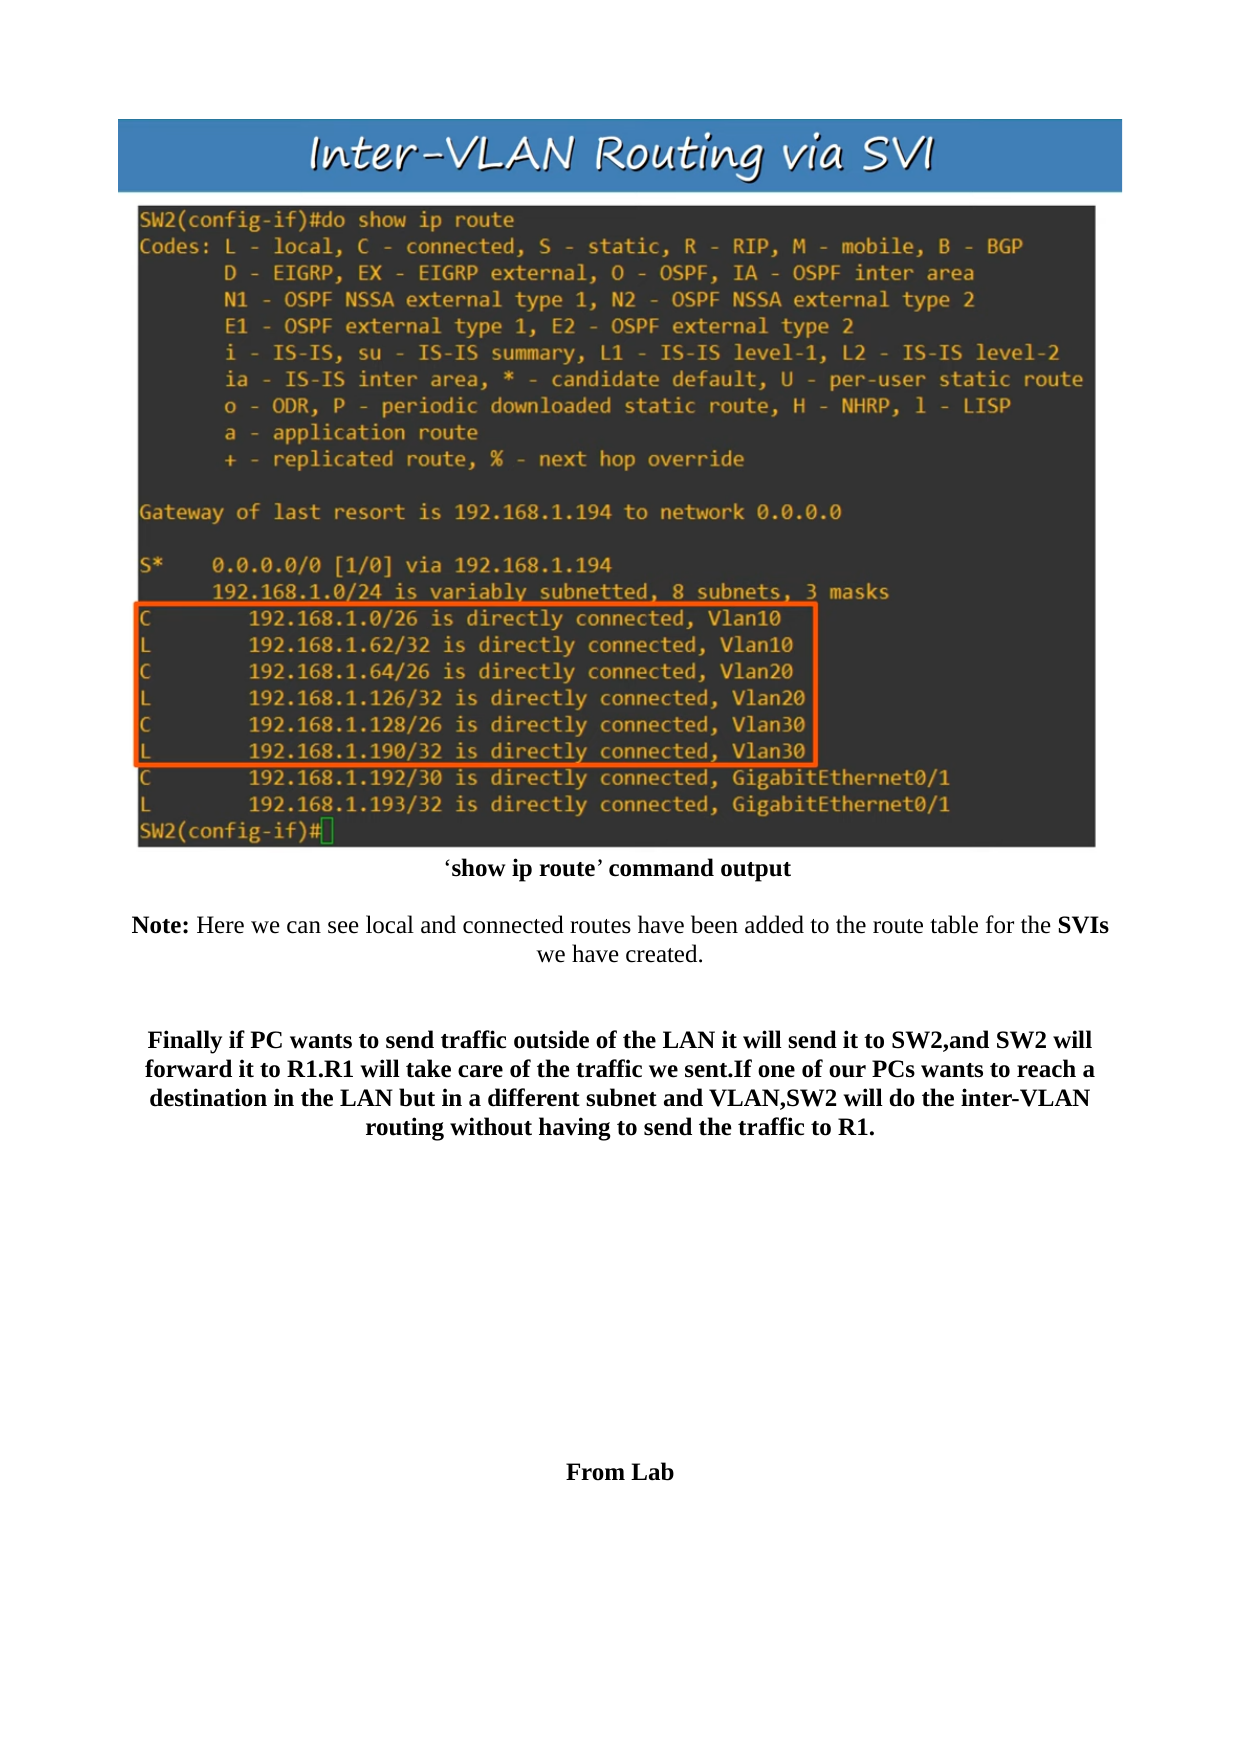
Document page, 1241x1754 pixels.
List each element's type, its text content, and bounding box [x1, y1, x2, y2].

text ‘show ip route’ command output [118, 853, 1122, 882]
text Note: Here we can see local and connected routes have been added to the route table for the SVIs we have created. [118, 911, 1122, 968]
text Finally if PC wants to send traffic outside of the LAN it will send it to SW2,and SW2 will forward it to R1.R1 will take care of the traffic we sent.If one of our PCs wants to reach a destination in the LAN but in a different subnet and VLAN,SW2 will do the inter-VLAN routing without having to send the traffic to R1. [118, 1026, 1122, 1141]
picture [118, 118, 1123, 853]
text From Lab [118, 1457, 1122, 1486]
